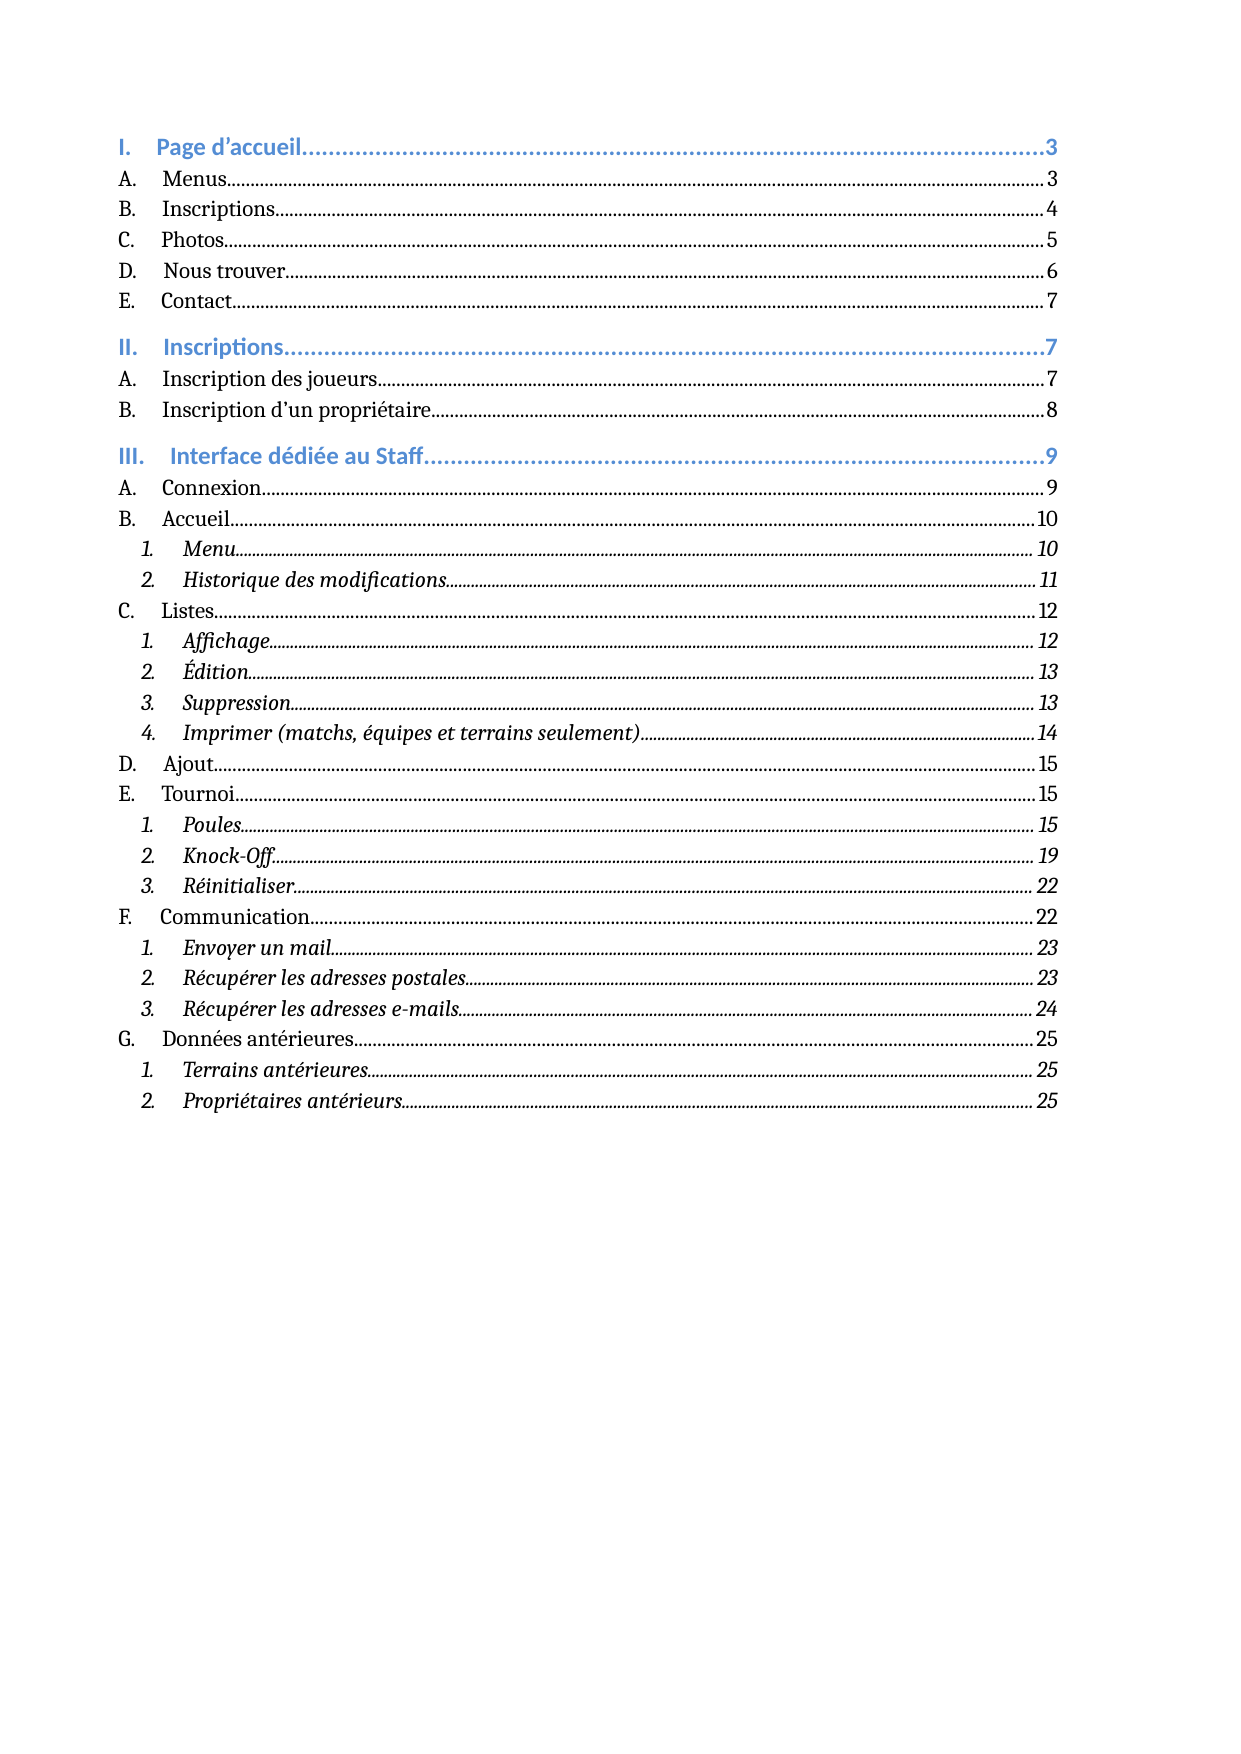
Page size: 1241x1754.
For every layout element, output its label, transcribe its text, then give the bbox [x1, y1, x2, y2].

text B. Inscription d’un propriétaire 8 [118, 397, 1122, 423]
text 3. Réinitialiser 22 [141, 873, 1122, 899]
text E. Contact 7 [118, 288, 1122, 314]
text D. Ajout 15 [118, 751, 1122, 777]
text 1. Affichage 12 [141, 628, 1122, 654]
text F. Communication 22 [118, 904, 1122, 930]
text 4. Imprimer (matchs, équipes et terrains seulement) 14 [141, 720, 1122, 746]
text E. Tournoi 15 [118, 781, 1122, 808]
text 2. Historique des modifications 11 [141, 567, 1122, 593]
text 2. Propriétaires antérieurs 25 [141, 1087, 1122, 1114]
text 1. Envoyer un mail 23 [141, 934, 1122, 961]
text 1. Poules 15 [141, 812, 1122, 838]
text B. Inscriptions 4 [118, 196, 1122, 223]
text 2. Récupérer les adresses postales 23 [141, 965, 1122, 991]
text G. Données antérieures 25 [118, 1026, 1122, 1053]
text I. Page d’accueil 3 [118, 131, 1122, 161]
text D. Nous trouver 6 [118, 257, 1122, 284]
text C. Listes 12 [118, 597, 1122, 624]
text 1. Terrains antérieures 25 [141, 1057, 1122, 1083]
text 2. Knock-Off 19 [141, 842, 1122, 869]
text 3. Récupérer les adresses e-mails 24 [141, 996, 1122, 1022]
text 1. Menu 10 [141, 536, 1122, 563]
text 2. Édition 13 [141, 659, 1122, 685]
text A. Menus 3 [118, 166, 1122, 192]
text III. Interface dédiée au Staff 9 [118, 440, 1122, 471]
text II. Inscriptions 7 [118, 331, 1122, 362]
text C. Photos 5 [118, 227, 1122, 253]
text A. Inscription des joueurs 7 [118, 366, 1122, 393]
text 3. Suppression 13 [141, 689, 1122, 716]
text A. Connexion 9 [118, 475, 1122, 501]
text B. Accueil 10 [118, 506, 1122, 532]
